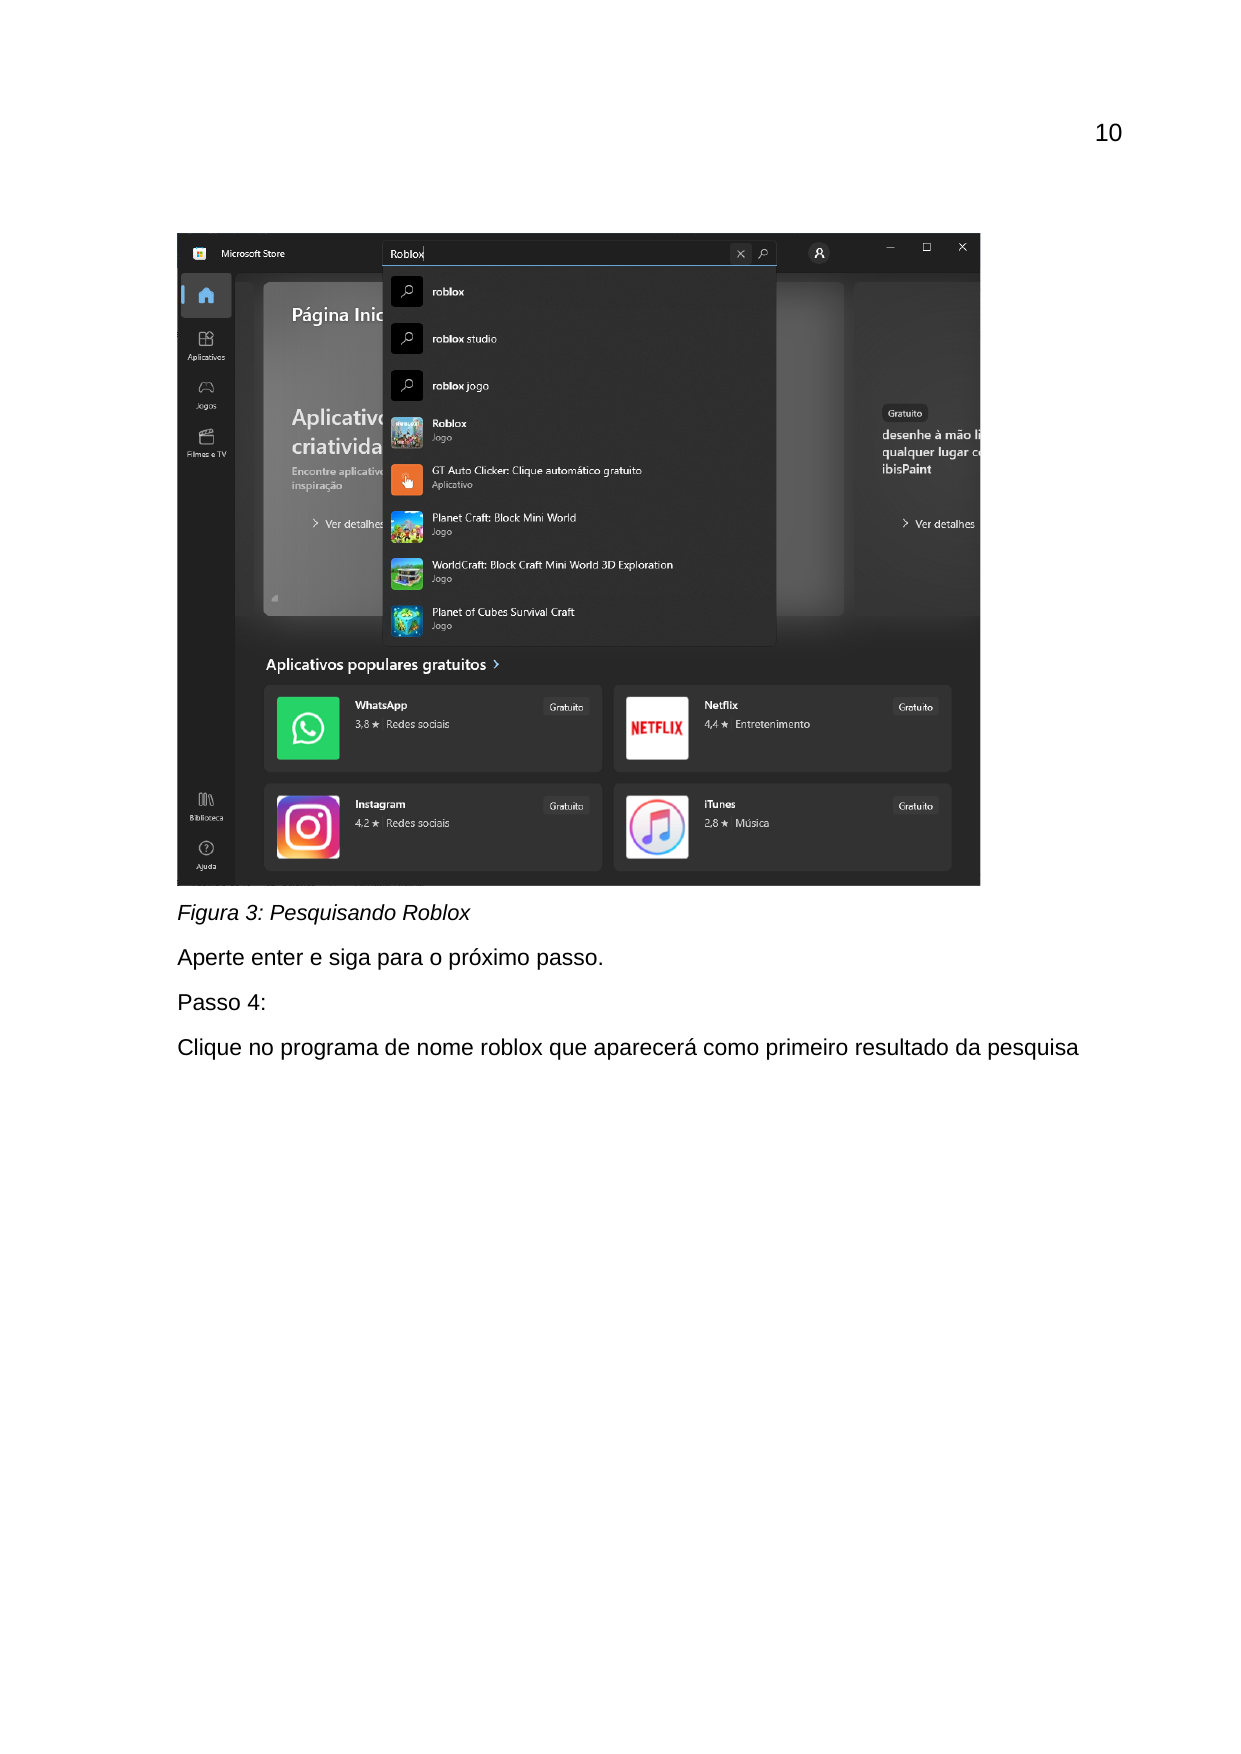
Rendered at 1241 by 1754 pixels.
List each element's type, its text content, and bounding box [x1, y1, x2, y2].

text Clique no programa de nome roblox que aparecerá como primeiro resultado da pesquisa [177, 1034, 1122, 1061]
text Passo 4: [177, 989, 1122, 1016]
text Aperte enter e siga para o próximo passo. [177, 944, 1122, 970]
picture [177, 233, 981, 886]
text Figura 3: Pesquisando Roblox [177, 886, 981, 925]
